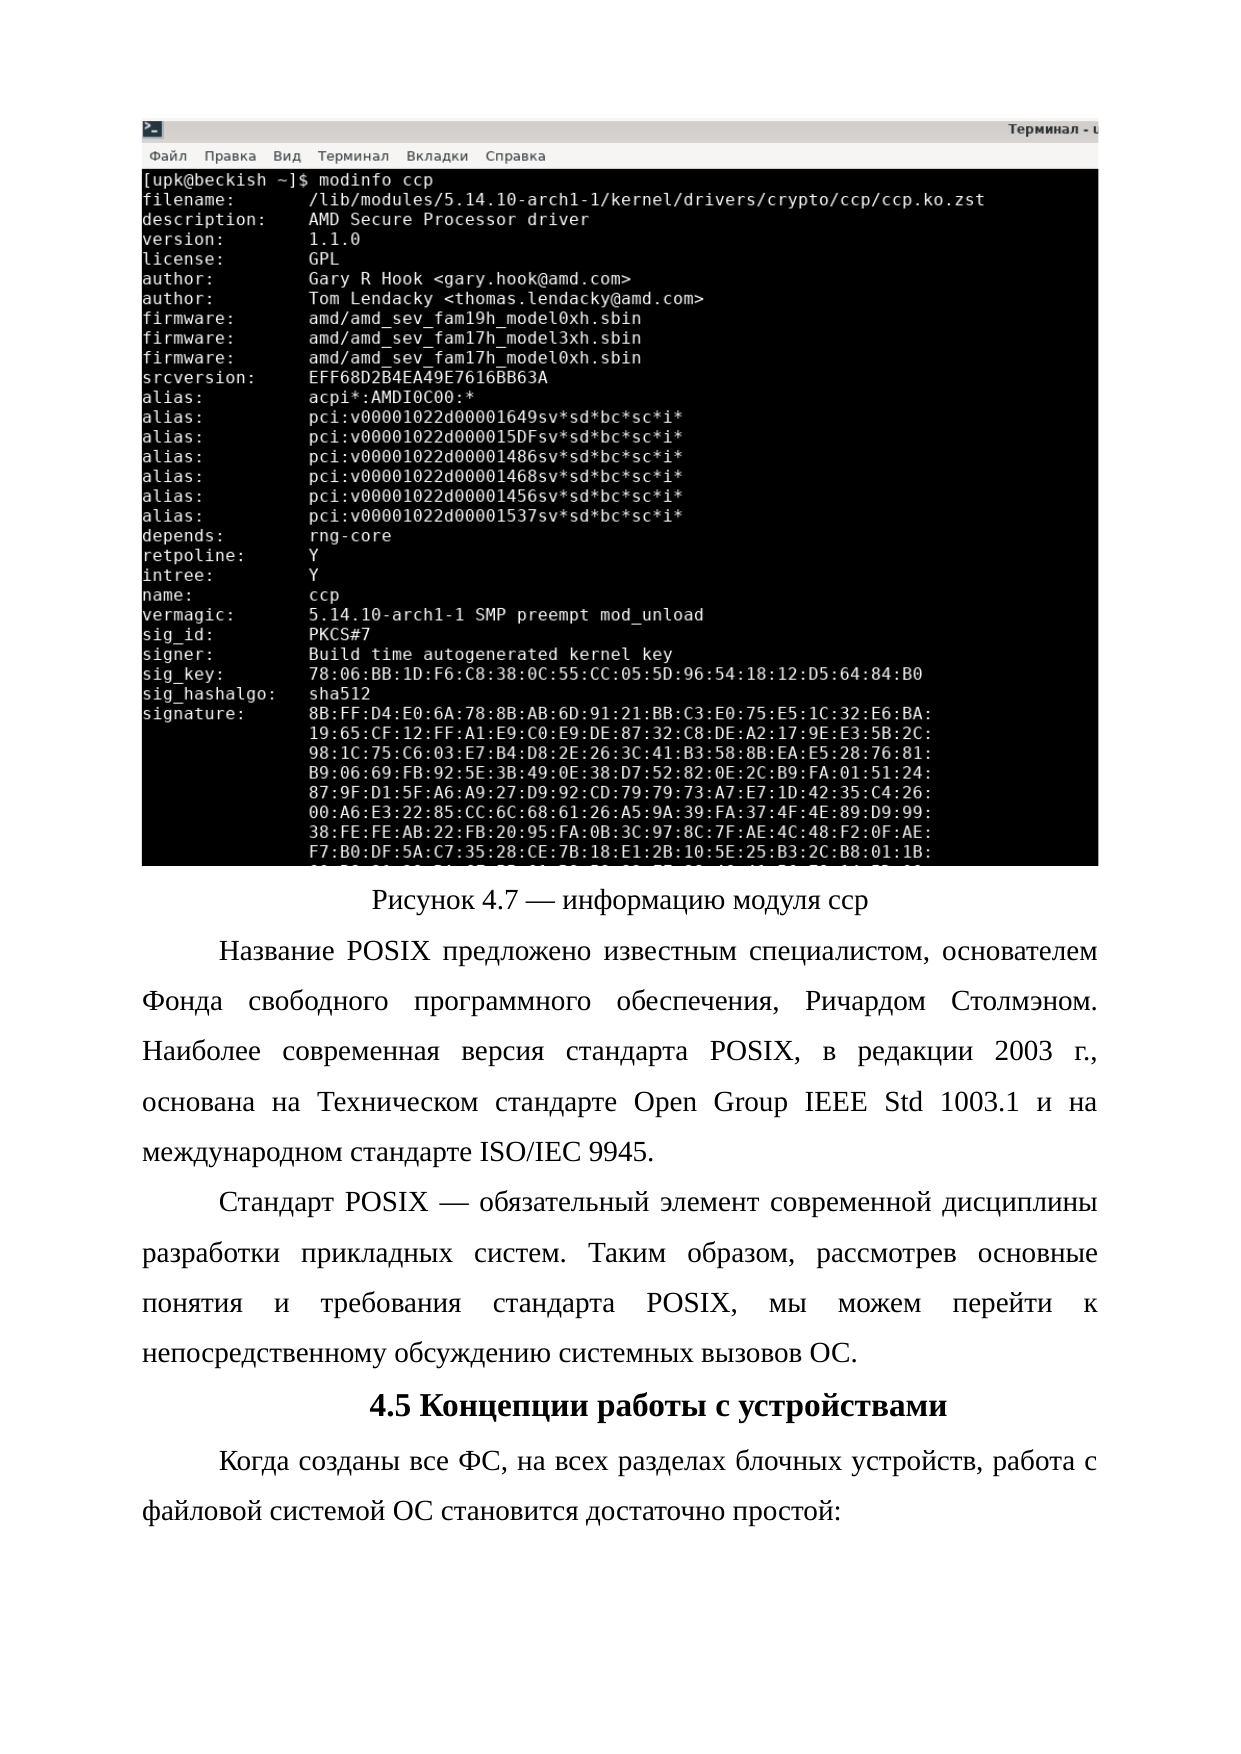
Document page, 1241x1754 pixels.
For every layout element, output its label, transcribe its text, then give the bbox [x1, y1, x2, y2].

list Рисунок 4.7 — информацию модуля ccp [142, 866, 1098, 916]
text Название POSIX предложено известным специалистом, основателем Фонда свободного программного обеспечения, Ричардом Столмэном. Наиболее современная версия стандарта POSIX, в редакции 2003 г., основана на Техническом стандарте Open Group IEEE Std 1003.1 и на международном стандарте ISO/IEC 9945. [142, 933, 1098, 1168]
picture [141, 118, 1099, 866]
text Когда созданы все ФС, на всех разделах блочных устройств, работа с файловой системой ОС становится достаточно простой: [142, 1443, 1098, 1527]
text Стандарт POSIX — обязательный элемент современной дисциплины разработки прикладных систем. Таким образом, рассмотрев основные понятия и требования стандарта POSIX, мы можем перейти к непосредственному обсуждению системных вызовов ОС. [142, 1184, 1098, 1369]
text 4.5 Концепции работы с устройствами [142, 1386, 1098, 1424]
